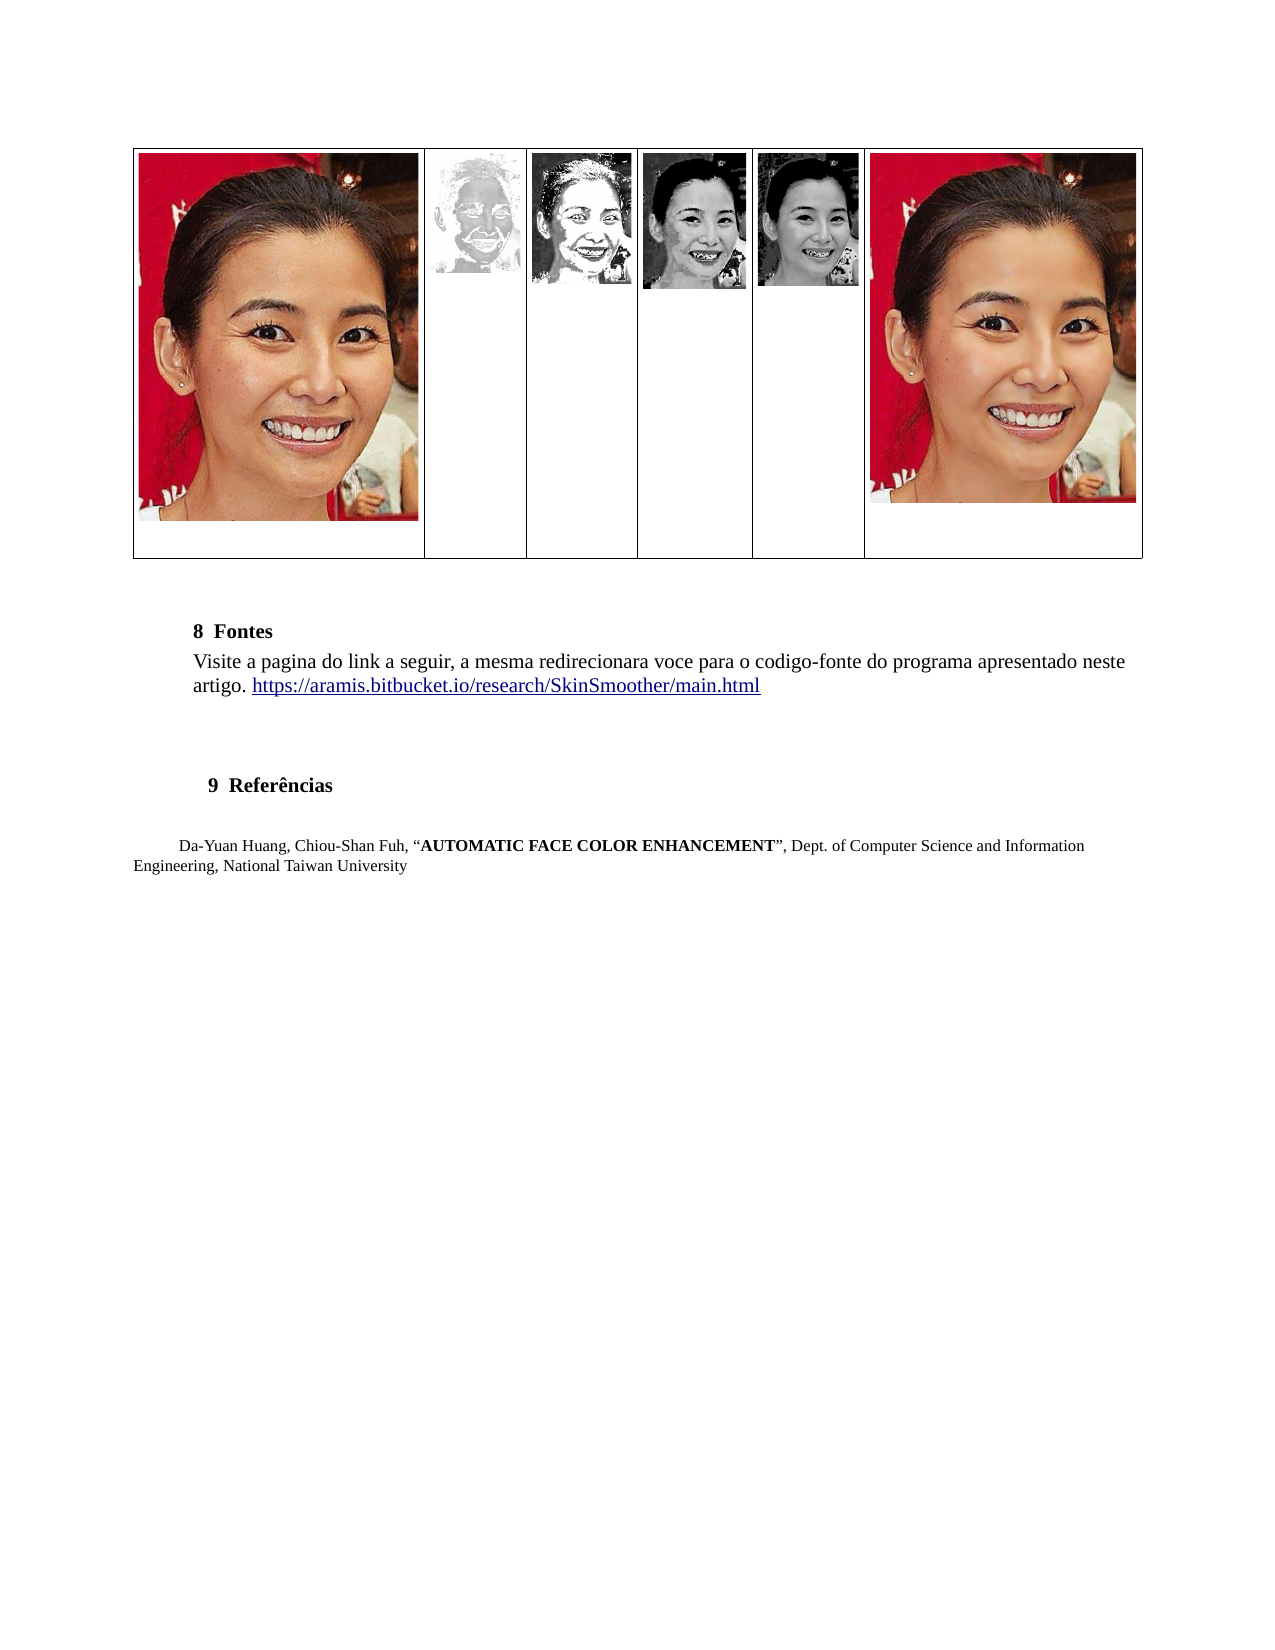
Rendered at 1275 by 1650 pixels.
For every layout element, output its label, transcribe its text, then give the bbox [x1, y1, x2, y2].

picture [429, 153, 521, 273]
subtitle 8 Fontes [148, 619, 1142, 643]
table_cell [865, 149, 1142, 558]
picture [870, 153, 1137, 503]
table_cell [638, 149, 752, 558]
picture [643, 153, 747, 289]
table_cell [753, 149, 864, 558]
table_cell [527, 149, 637, 558]
table_cell [425, 149, 526, 558]
subtitle 9 Referências [178, 773, 1142, 797]
list Visite a pagina do link a seguir, a mesma redirecionara voce para o codigo-fonte do programa apresentado neste artigo. https://aramis.bitbucket.io/research/SkinSmoother/main.html [148, 649, 1142, 697]
text Da-Yuan Huang, Chiou-Shan Fuh, “AUTOMATIC FACE COLOR ENHANCEMENT”, Dept. of Computer Science and Information Engineering, National Taiwan University [133, 836, 1142, 875]
picture [757, 153, 859, 286]
table_cell [134, 149, 424, 558]
picture [138, 153, 419, 521]
picture [264, 0, 317, 25]
picture [532, 153, 632, 284]
